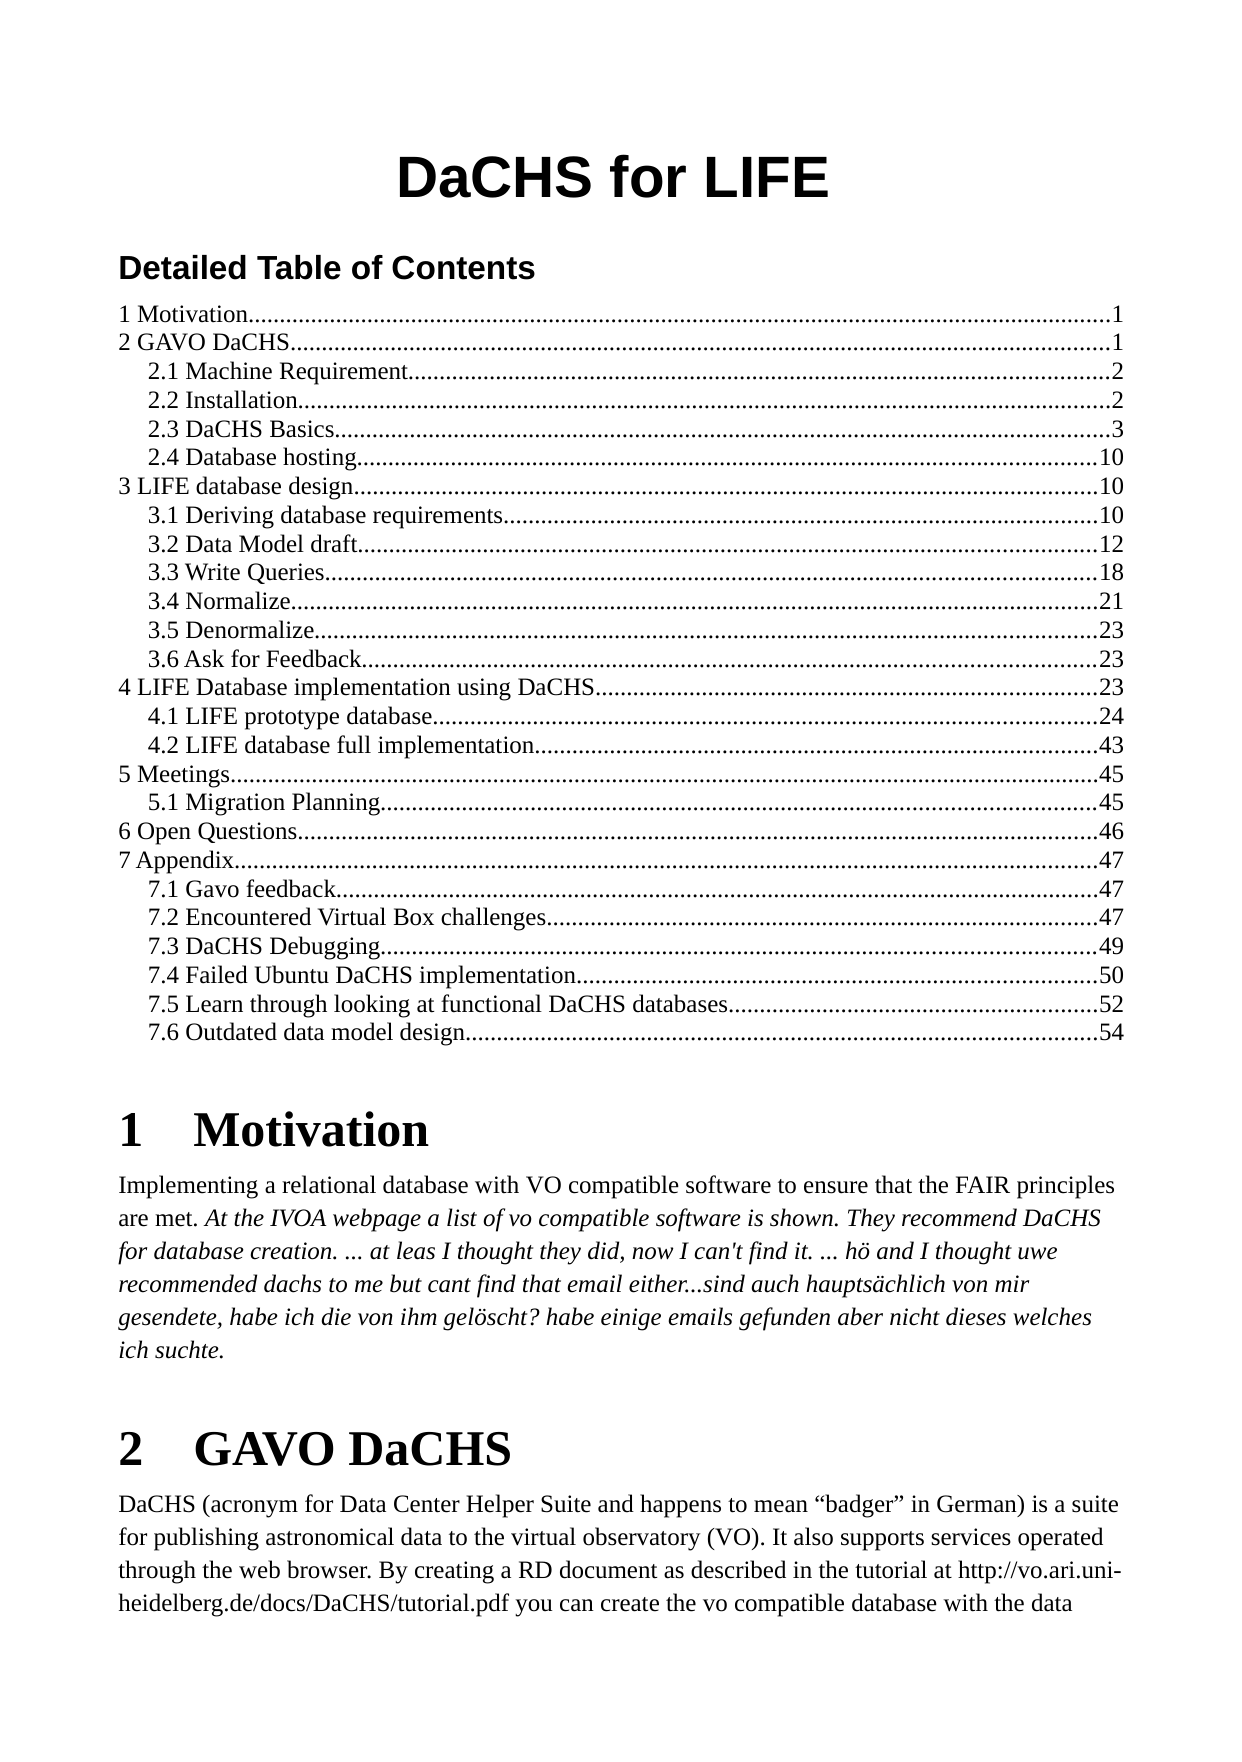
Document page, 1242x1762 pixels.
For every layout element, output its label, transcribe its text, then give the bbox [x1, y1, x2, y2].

text 3.2 Data Model draft 12 [148, 529, 1124, 557]
text 3.3 Write Queries 18 [148, 557, 1124, 586]
subtitle Motivation [118, 1100, 1124, 1157]
text 2.1 Machine Requirement 2 [148, 356, 1124, 385]
text 3 LIFE database design 10 [118, 471, 1124, 500]
text 2.4 Database hosting 10 [148, 442, 1124, 471]
text 2.3 DaCHS Basics 3 [148, 414, 1124, 442]
text DaCHS (acronym for Data Center Helper Suite and happens to mean “badger” in German) is a suite for publishing astronomical data to the virtual observatory (VO). It also supports services operated through the web browser. By creating a RD document as described in the tutorial at http://vo.ari.uni-heidelberg.de/docs/DaCHS/tutorial.pdf you can create the vo compatible database with the data [118, 1489, 1124, 1617]
text 3.5 Denormalize 23 [148, 615, 1124, 644]
title DaCHS for LIFE [118, 143, 1124, 210]
text 2 GAVO DaCHS 1 [118, 327, 1124, 356]
text 7 Appendix 47 [118, 845, 1124, 874]
text Implementing a relational database with VO compatible software to ensure that the FAIR principles are met. At the IVOA webpage a list of vo compatible software is shown. They recommend DaCHS for database creation. ... at leas I thought they did, now I can't find it. ... hö and I thought uwe recommended dachs to me but cant find that email either...sind auch hauptsächlich von mir gesendete, habe ich die von ihm gelöscht? habe einige emails gefunden aber nicht dieses welches ich suchte. [118, 1170, 1124, 1364]
text 7.4 Failed Ubuntu DaCHS implementation 50 [148, 960, 1124, 989]
text 5 Meetings 45 [118, 759, 1124, 787]
text 4 LIFE Database implementation using DaCHS 23 [118, 672, 1124, 701]
text 6 Open Questions 46 [118, 816, 1124, 845]
subtitle GAVO DaCHS [118, 1419, 1124, 1476]
text 7.5 Learn through looking at functional DaCHS databases 52 [148, 989, 1124, 1017]
text 7.1 Gavo feedback 47 [148, 874, 1124, 902]
subtitle Detailed Table of Contents [118, 248, 1124, 286]
text 7.2 Encountered Virtual Box challenges 47 [148, 902, 1124, 931]
text 1 Motivation 1 [118, 299, 1124, 327]
text 4.1 LIFE prototype database 24 [148, 701, 1124, 730]
text 3.1 Deriving database requirements 10 [148, 500, 1124, 529]
text 2.2 Installation 2 [148, 385, 1124, 414]
text 4.2 LIFE database full implementation 43 [148, 730, 1124, 759]
text 3.6 Ask for Feedback 23 [148, 644, 1124, 672]
text 5.1 Migration Planning 45 [148, 787, 1124, 816]
text 7.6 Outdated data model design 54 [148, 1017, 1124, 1046]
text 7.3 DaCHS Debugging 49 [148, 931, 1124, 960]
text 3.4 Normalize 21 [148, 586, 1124, 615]
